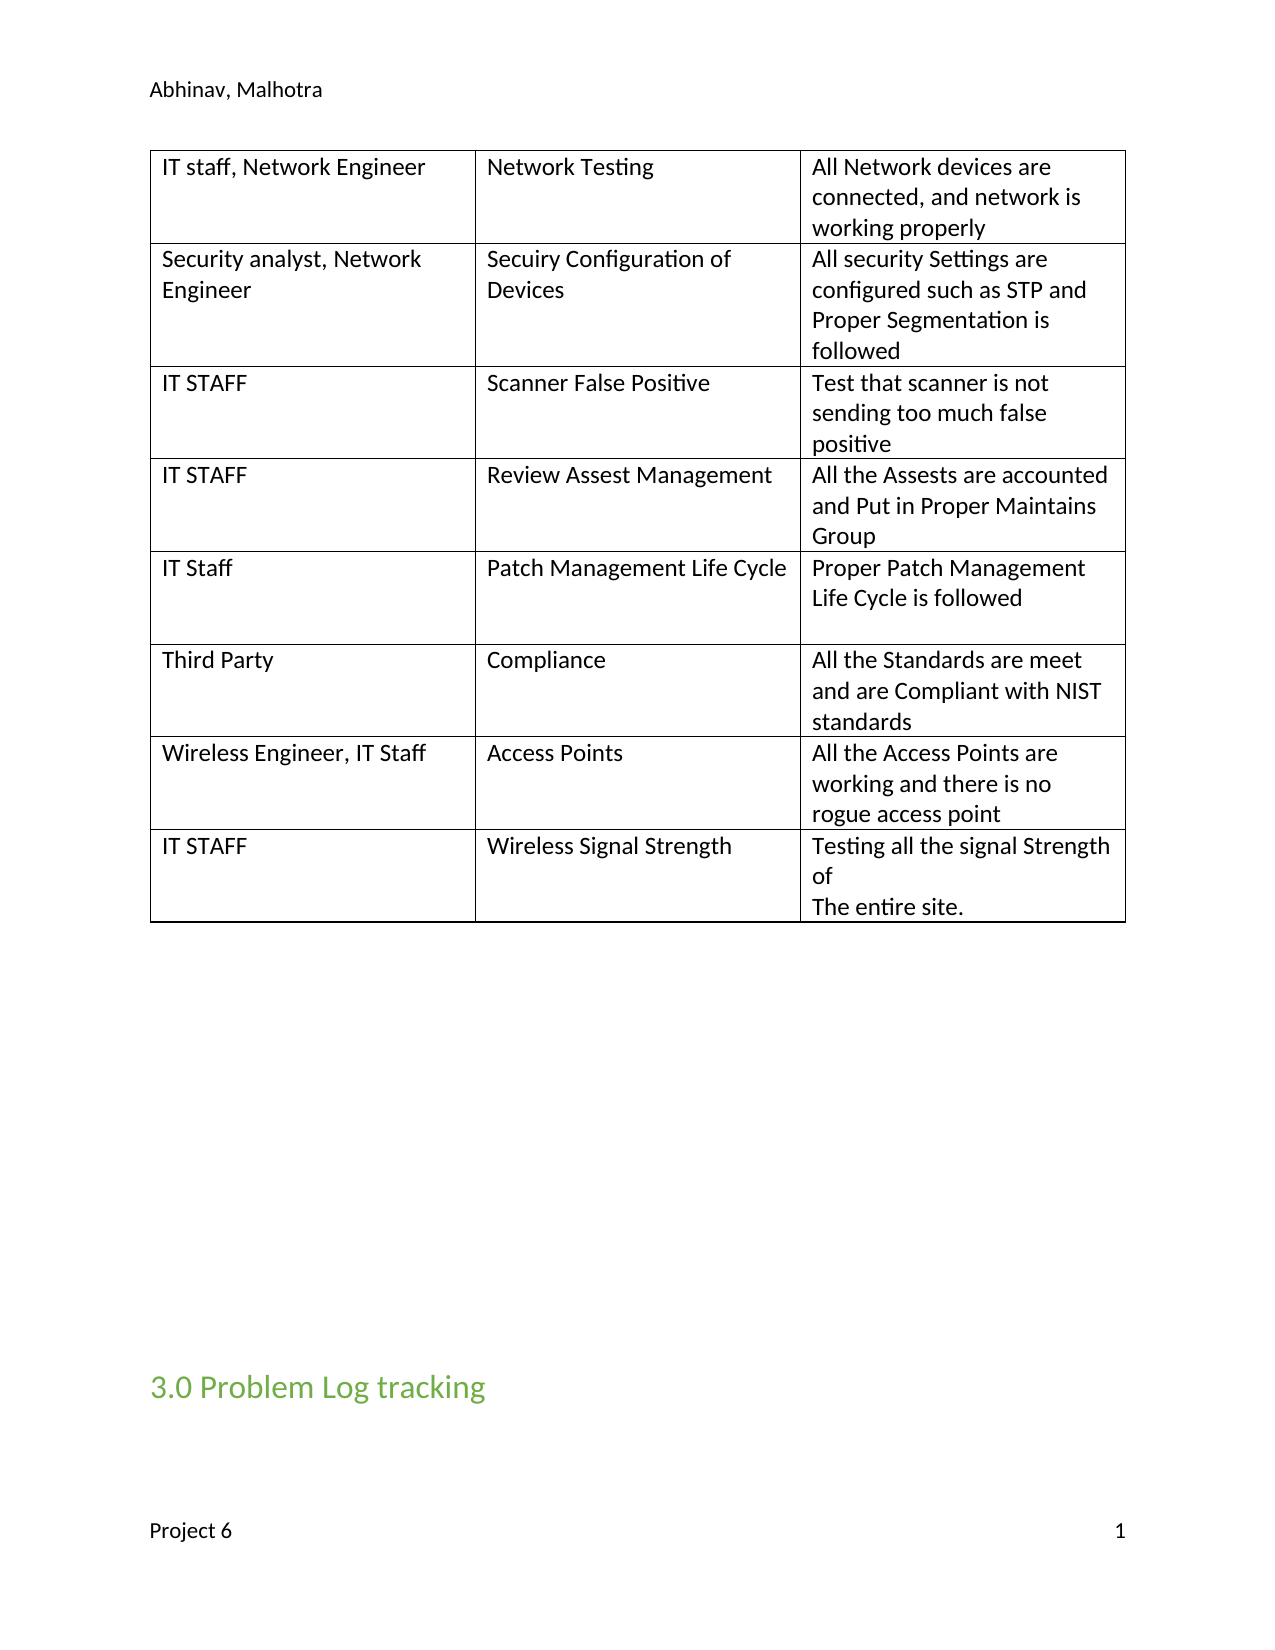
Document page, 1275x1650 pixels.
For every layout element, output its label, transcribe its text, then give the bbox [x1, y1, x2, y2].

table_cell Patch Management Life Cycle [476, 552, 800, 643]
table_cell IT staff, Network Engineer [151, 151, 475, 243]
table_cell Test that scanner is not sending too much false positive [801, 367, 1125, 458]
table_cell Wireless Signal Strength [476, 830, 800, 921]
table_cell All the Standards are meet and are Compliant with NIST standards [801, 645, 1125, 736]
table_cell All security Settings are configured such as STP and Proper Segmentation is followed [801, 244, 1125, 366]
table_cell IT STAFF [151, 459, 475, 551]
table_cell Security analyst, Network Engineer [151, 244, 475, 366]
table_cell Review Assest Management [476, 459, 800, 551]
table_cell Access Points [476, 737, 800, 829]
table_cell Secuiry Configuration of Devices [476, 244, 800, 366]
table_cell Proper Patch Management Life Cycle is followed [801, 552, 1125, 643]
table_cell All Network devices are connected, and network is working properly [801, 151, 1125, 243]
table_cell Testing all the signal Strength of The entire site. [801, 830, 1125, 921]
table_cell Wireless Engineer, IT Staff [151, 737, 475, 829]
table_cell IT Staff [151, 552, 475, 643]
table_cell All the Access Points are working and there is no rogue access point [801, 737, 1125, 829]
table_cell Network Testing [476, 151, 800, 243]
text 3.0 Problem Log tracking [150, 1366, 1125, 1407]
table_cell Scanner False Positive [476, 367, 800, 458]
table_cell Third Party [151, 645, 475, 736]
table_cell IT STAFF [151, 830, 475, 921]
table_cell IT STAFF [151, 367, 475, 458]
table_cell All the Assests are accounted and Put in Proper Maintains Group [801, 459, 1125, 551]
table_cell Compliance [476, 645, 800, 736]
